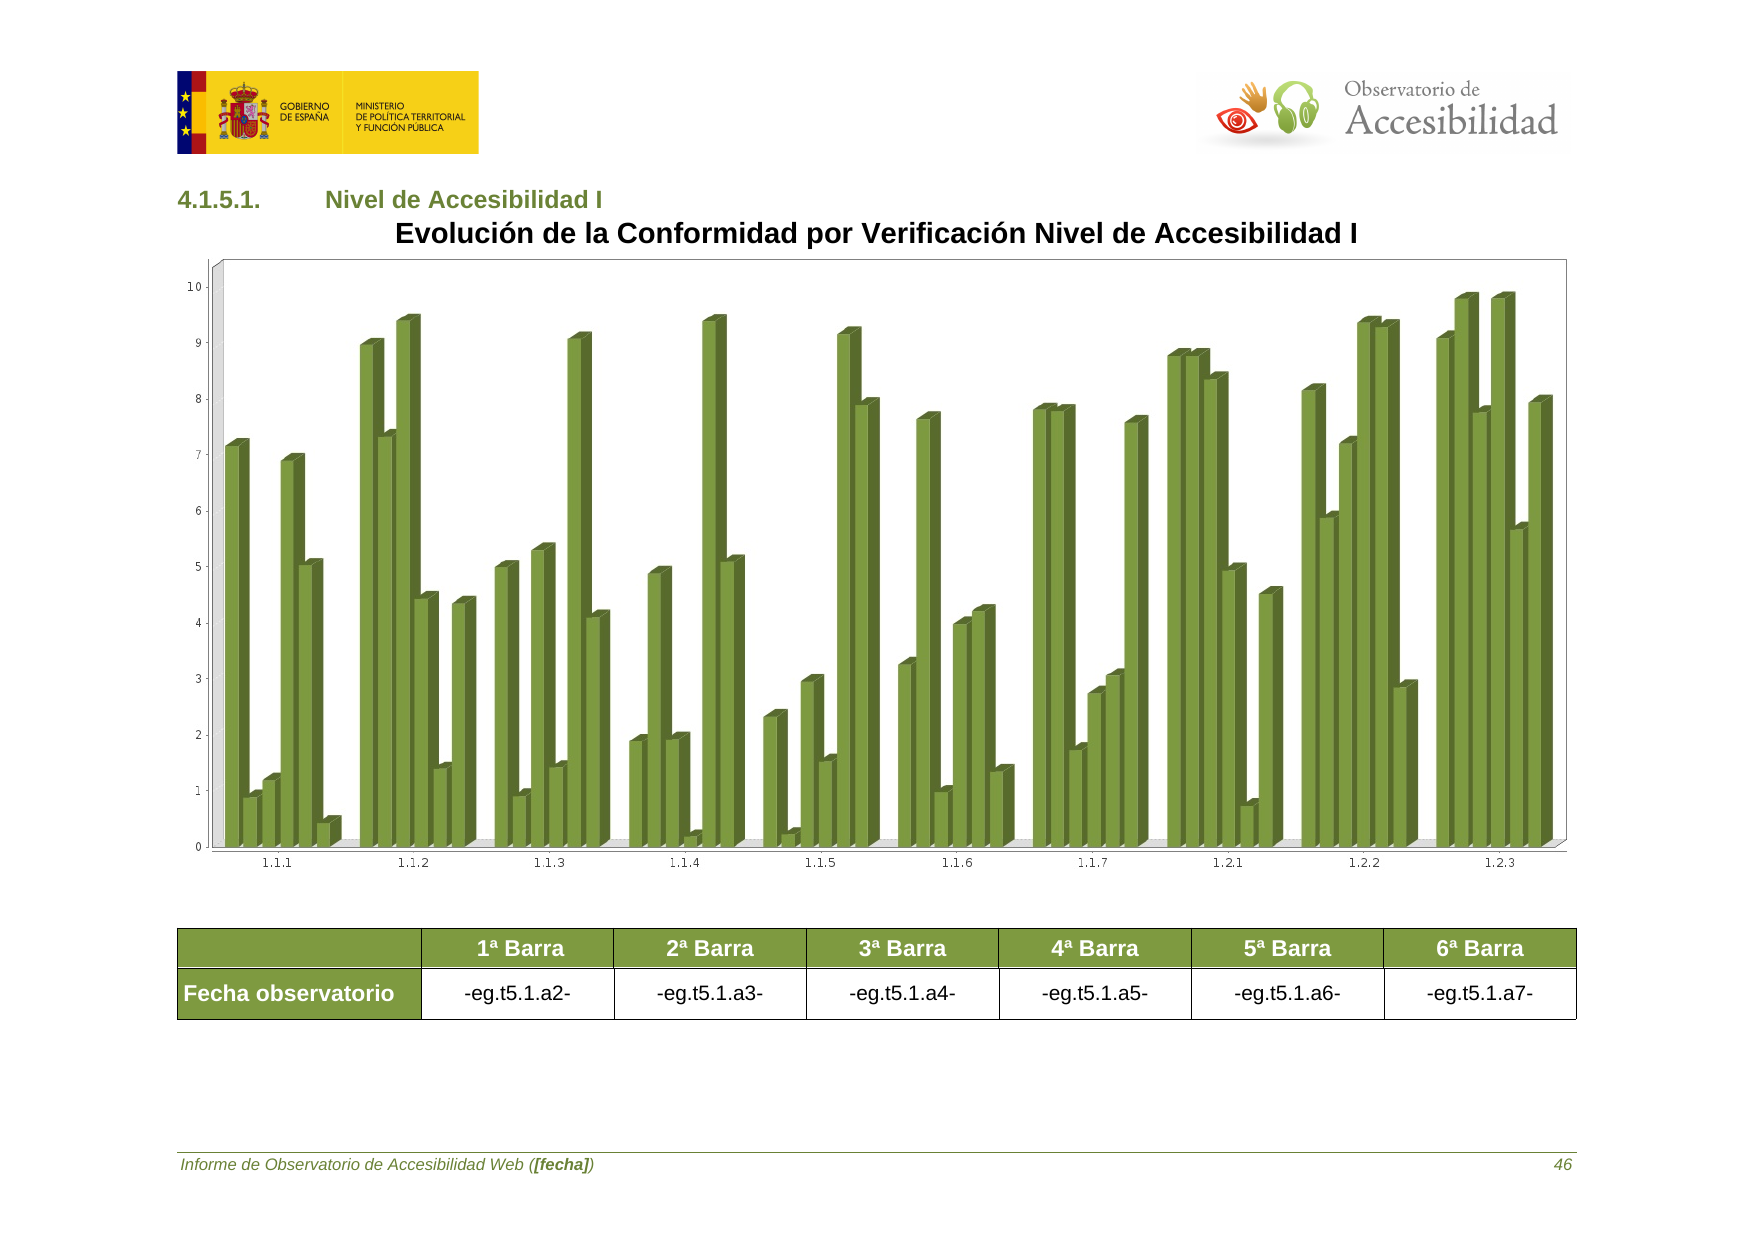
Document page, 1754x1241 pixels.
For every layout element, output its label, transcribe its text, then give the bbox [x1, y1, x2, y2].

table_cell -eg.t5.1.a2- [422, 969, 614, 1019]
table_header 3ª Barra [807, 929, 998, 967]
table_cell -eg.t5.1.a3- [615, 969, 806, 1019]
subtitle Nivel de Accesibilidad I [177, 185, 1577, 214]
table_header [178, 929, 421, 967]
picture [177, 71, 479, 154]
picture [1196, 72, 1572, 154]
table_cell Fecha observatorio [178, 969, 421, 1019]
table_header 5ª Barra [1192, 929, 1383, 967]
text Evolución de la Conformidad por Verificación Nivel de Accesibilidad I [177, 216, 1577, 250]
table_cell -eg.t5.1.a6- [1192, 969, 1384, 1019]
table_cell -eg.t5.1.a7- [1385, 969, 1576, 1019]
table_header 6ª Barra [1384, 929, 1576, 967]
table_cell -eg.t5.1.a4- [807, 969, 999, 1019]
table_header 1ª Barra [422, 929, 613, 967]
table_cell -eg.t5.1.a5- [1000, 969, 1191, 1019]
picture [177, 250, 1577, 875]
table_header 4ª Barra [999, 929, 1191, 967]
table_header 2ª Barra [614, 929, 806, 967]
